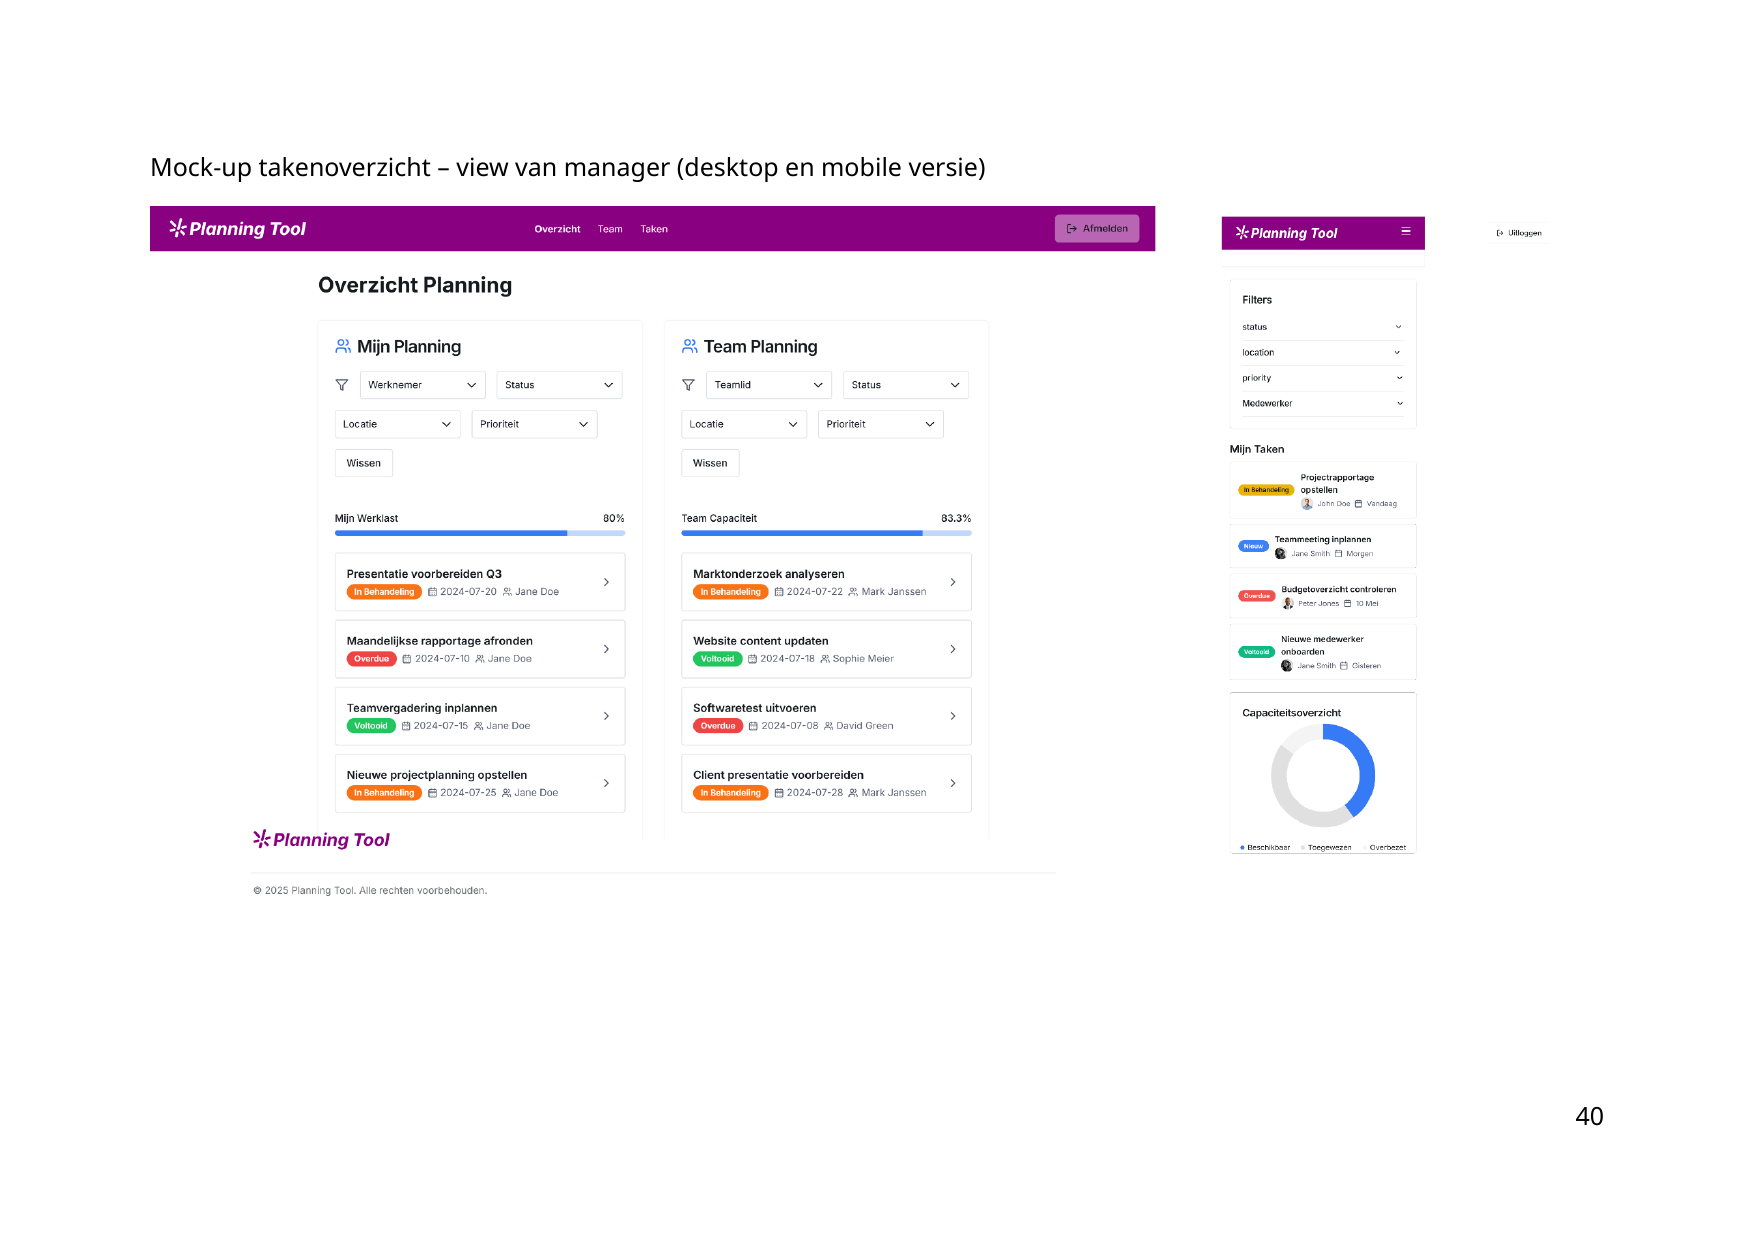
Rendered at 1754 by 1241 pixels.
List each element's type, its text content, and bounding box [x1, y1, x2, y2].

text Mock-up takenoverzicht – view van manager (desktop en mobile versie) [150, 150, 1604, 184]
picture [1220, 213, 1549, 907]
picture [150, 206, 1156, 907]
